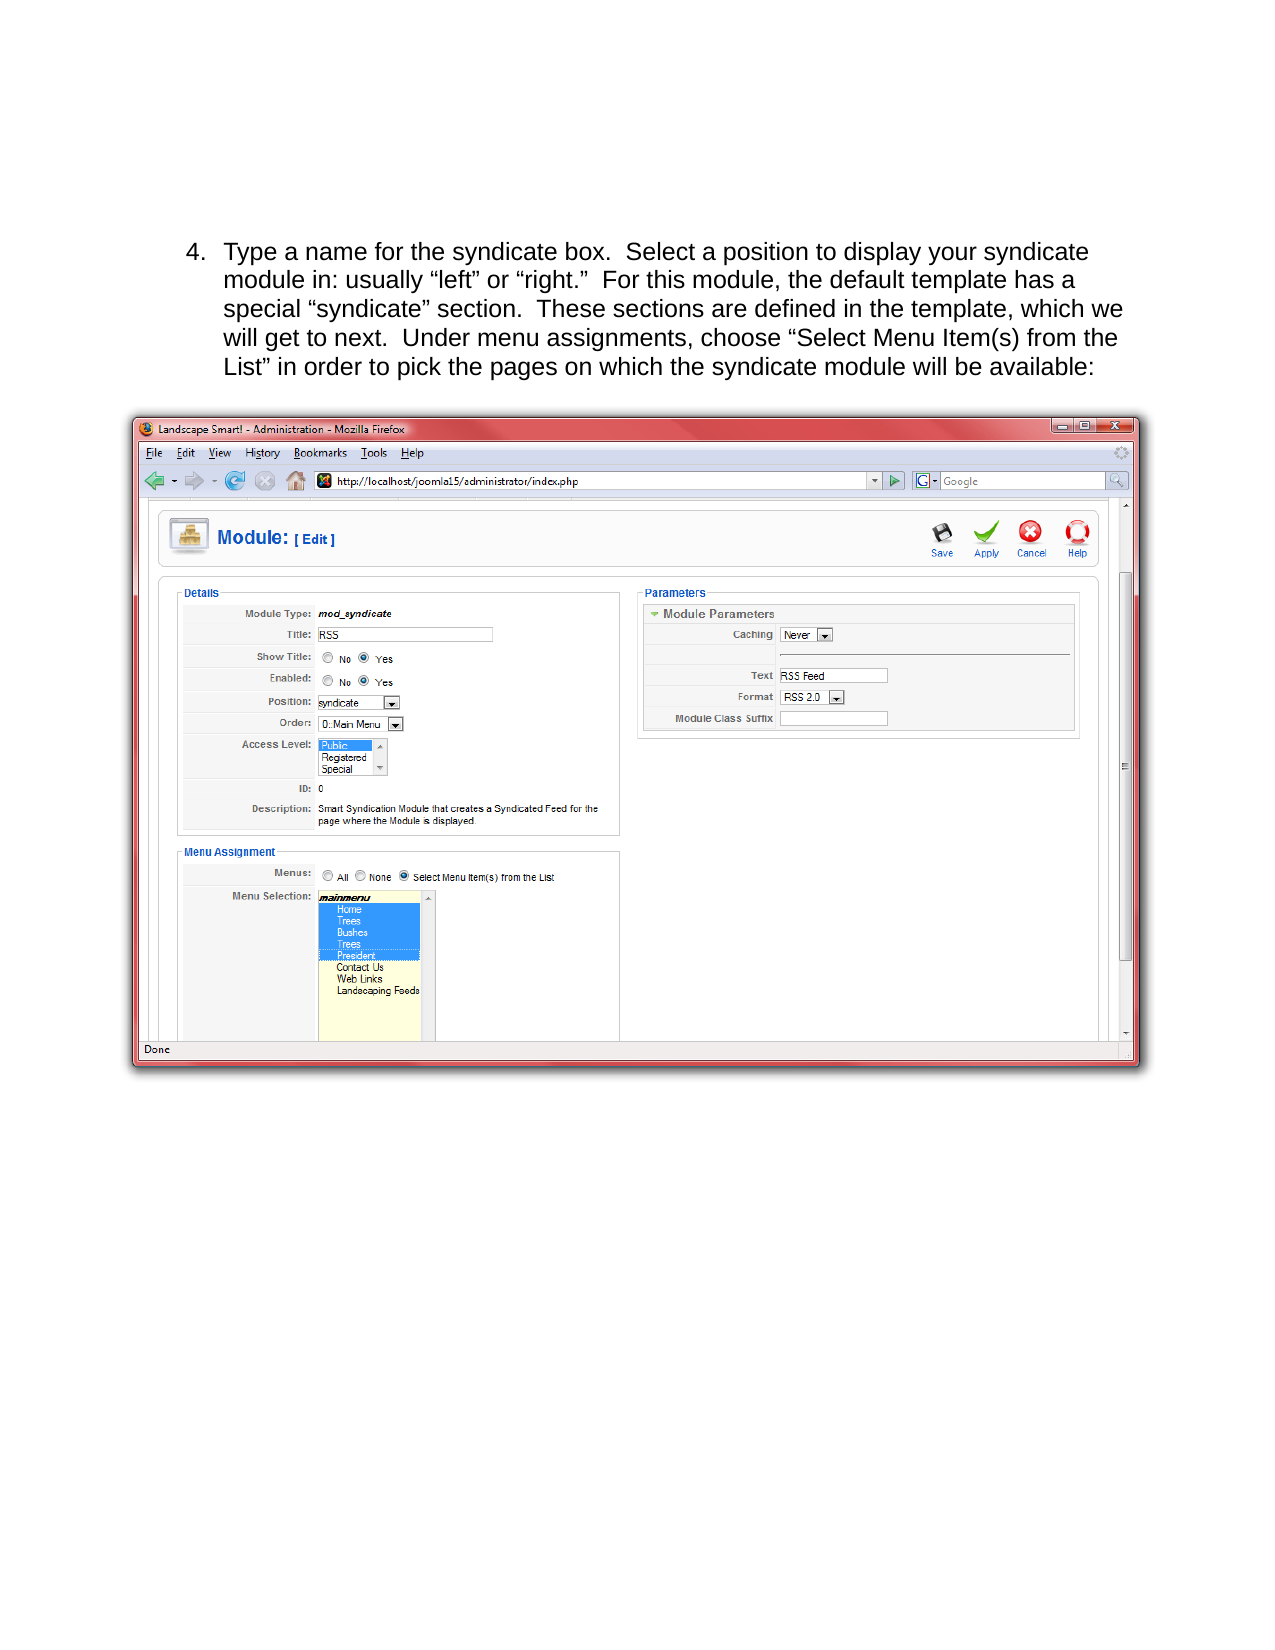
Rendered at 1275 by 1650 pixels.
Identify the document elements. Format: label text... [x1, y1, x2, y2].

list Type a name for the syndicate box. Select a position to display your syndicate module in: usually “left” or “right.” For this module, the default template has a special “syndicate” section. These sections are defined in the template, which we will get to next. Under menu assignments, choose “Select Menu Item(s) from the List” in order to pick the pages on which the syndicate module will be available: [186, 237, 1157, 380]
picture [119, 406, 1156, 1083]
